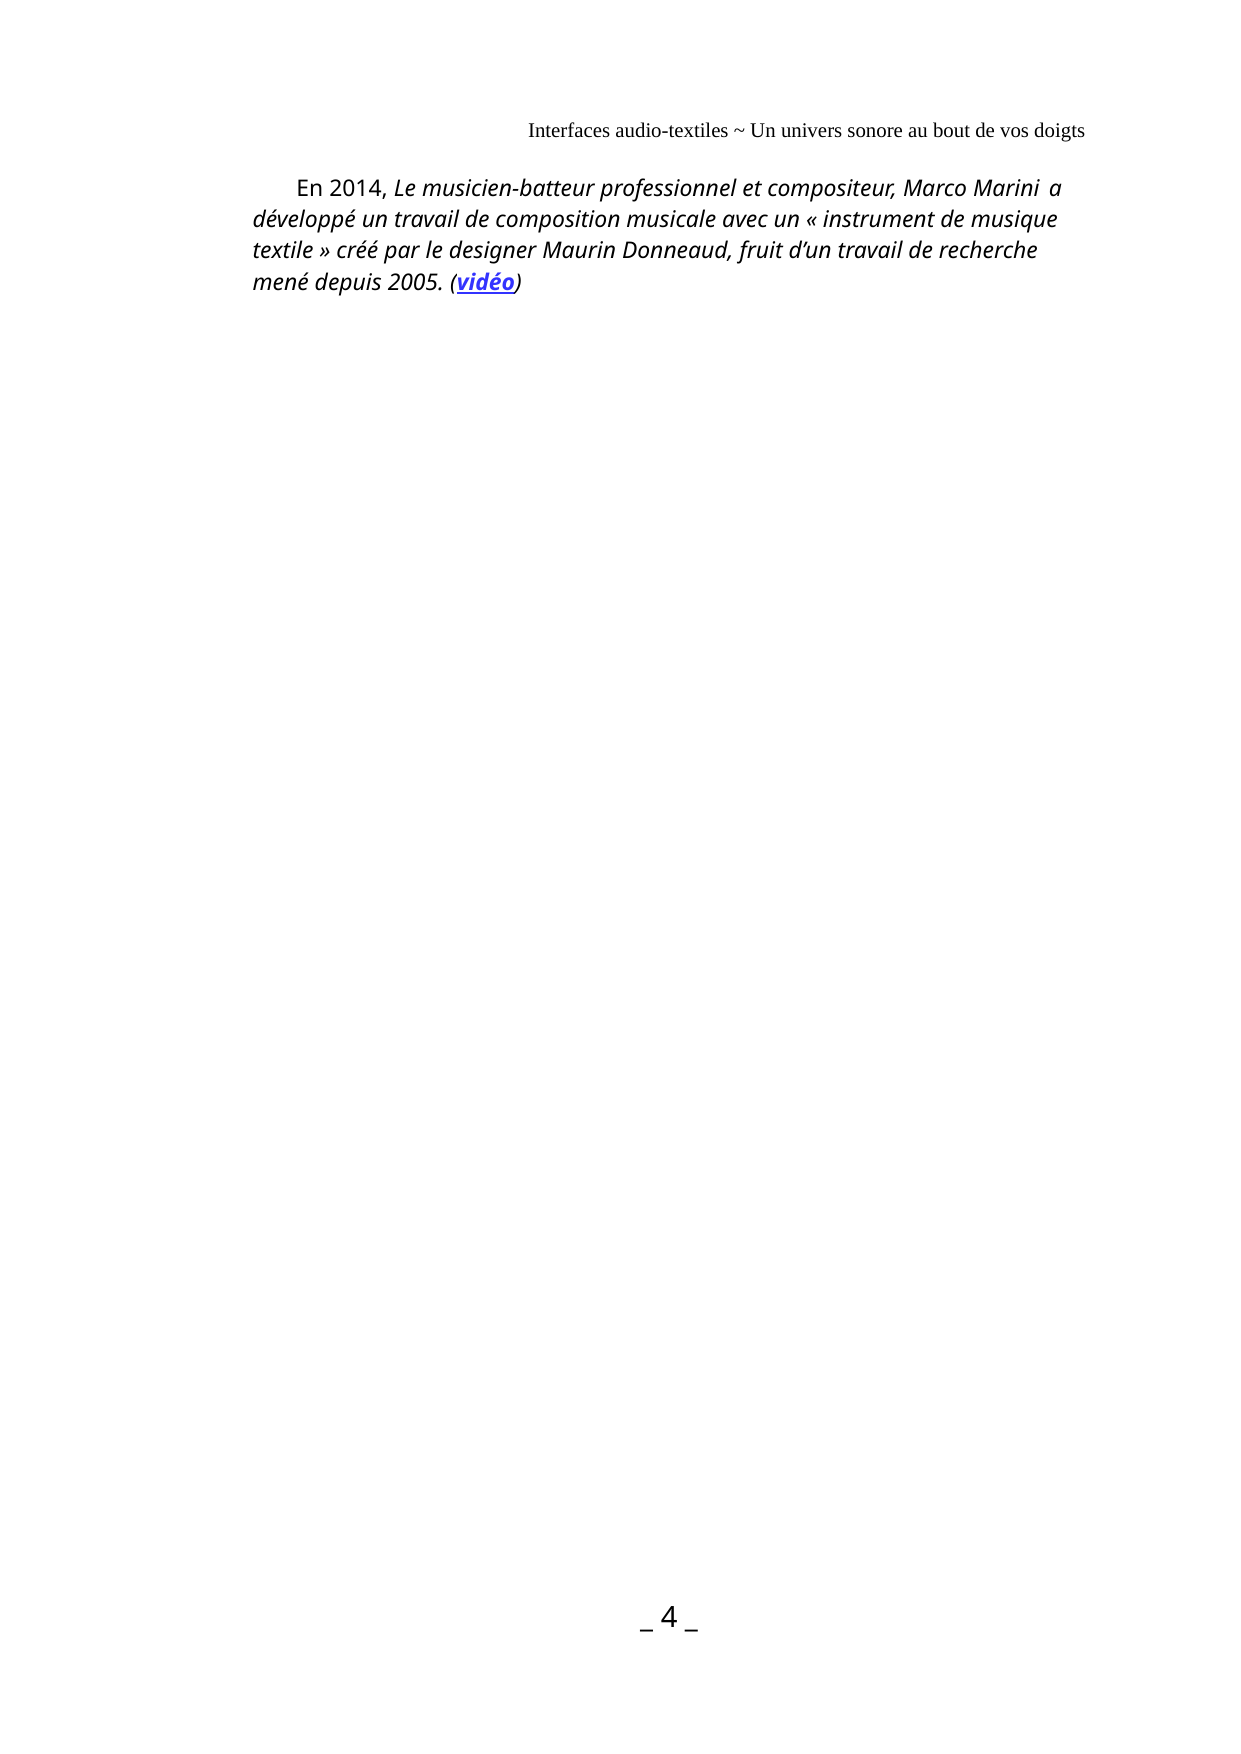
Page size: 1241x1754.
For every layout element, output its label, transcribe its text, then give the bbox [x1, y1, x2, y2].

text En 2014, Le musicien-batteur professionnel et compositeur, Marco Marini a développé un travail de composition musicale avec un « instrument de musique textile » créé par le designer Maurin Donneaud, fruit d’un travail de recherche mené depuis 2005. (vidéo) [252, 172, 1085, 325]
